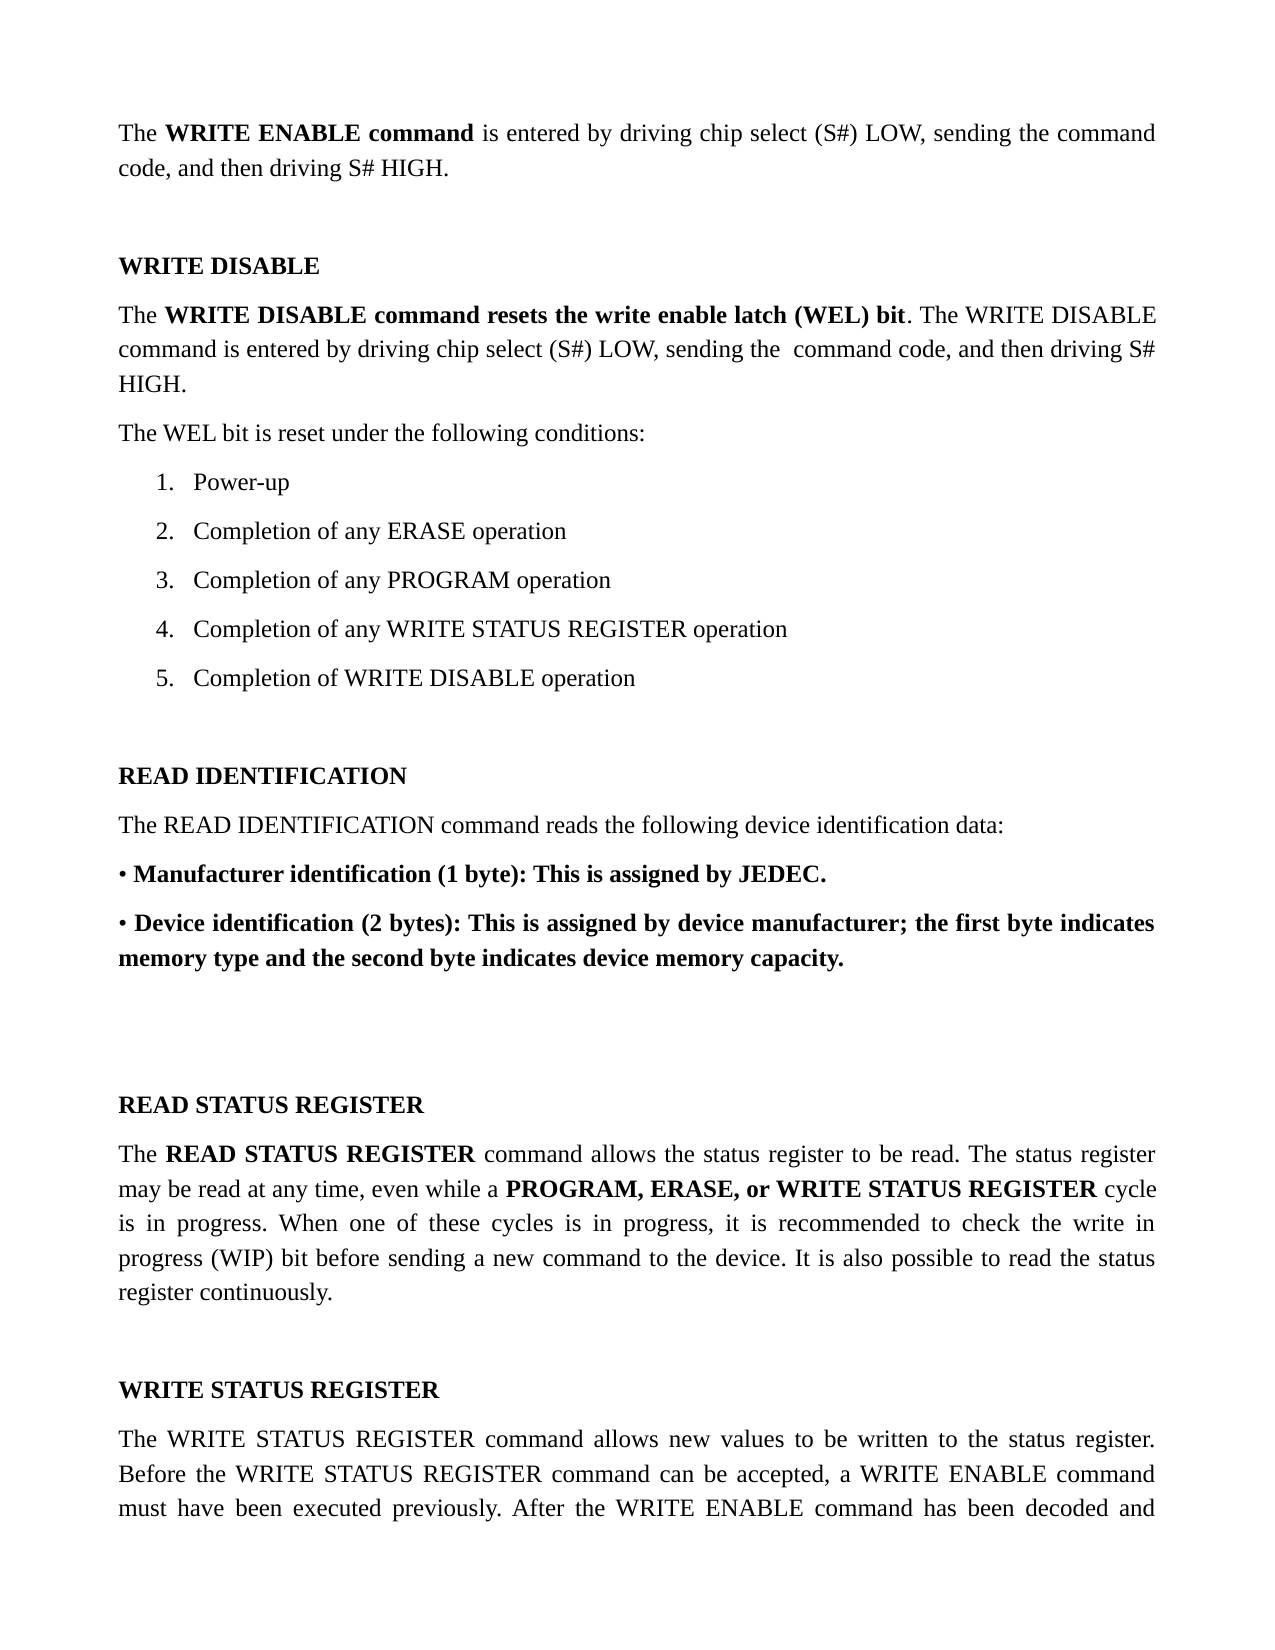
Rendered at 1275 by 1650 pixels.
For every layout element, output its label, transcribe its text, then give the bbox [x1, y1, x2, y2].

text • Device identification (2 bytes): This is assigned by device manufacturer; the first byte indicates memory type and the second byte indicates device memory capacity. [118, 908, 1157, 972]
text The WRITE ENABLE command is entered by driving chip select (S#) LOW, sending the command code, and then driving S# HIGH. [118, 118, 1157, 181]
text The WEL bit is reset under the following conditions: [118, 418, 1157, 447]
text WRITE STATUS REGISTER [118, 1375, 1157, 1404]
text READ IDENTIFICATION [118, 761, 1157, 790]
text WRITE DISABLE [118, 251, 1157, 279]
list Completion of any WRITE STATUS REGISTER operation [156, 614, 1157, 643]
text The READ STATUS REGISTER command allows the status register to be read. The status register may be read at any time, even while a PROGRAM, ERASE, or WRITE STATUS REGISTER cycle is in progress. When one of these cycles is in progress, it is recommended to check the write in progress (WIP) bit before sending a new command to the device. It is also possible to read the status register continuously. [118, 1139, 1157, 1306]
list Completion of any PROGRAM operation [156, 565, 1157, 594]
text READ STATUS REGISTER [118, 1090, 1157, 1119]
text The READ IDENTIFICATION command reads the following device identification data: [118, 810, 1157, 839]
text The WRITE DISABLE command resets the write enable latch (WEL) bit. The WRITE DISABLE command is entered by driving chip select (S#) LOW, sending the command code, and then driving S# HIGH. [118, 300, 1157, 397]
list Completion of any ERASE operation [156, 516, 1157, 545]
text • Manufacturer identification (1 byte): This is assigned by JEDEC. [118, 859, 1157, 888]
list Completion of WRITE DISABLE operation [156, 663, 1157, 692]
text The WRITE STATUS REGISTER command allows new values to be written to the status register. Before the WRITE STATUS REGISTER command can be accepted, a WRITE ENABLE command must have been executed previously. After the WRITE ENABLE command has been decoded and [118, 1424, 1157, 1522]
list Power-up [156, 467, 1157, 496]
